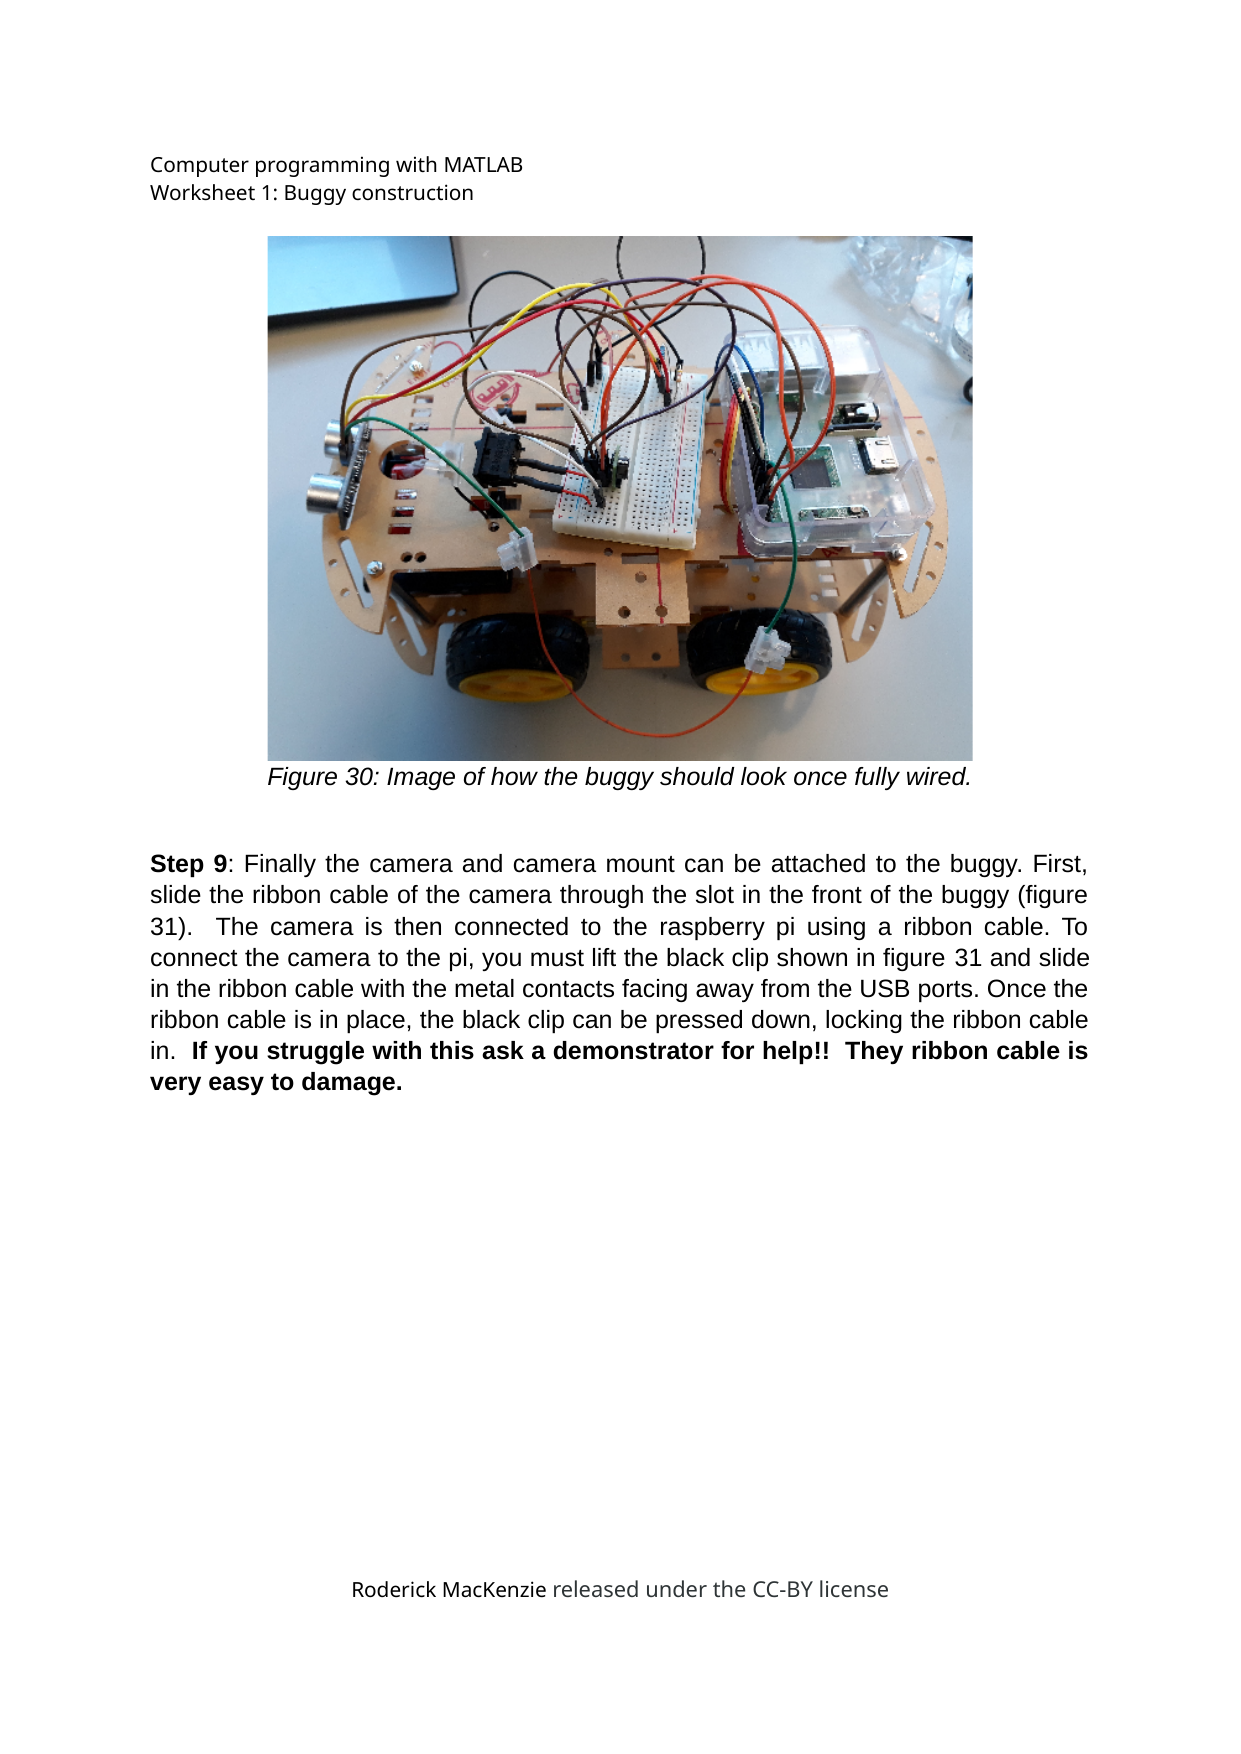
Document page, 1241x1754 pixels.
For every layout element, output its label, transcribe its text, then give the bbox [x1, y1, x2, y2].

text Step 9: Finally the camera and camera mount can be attached to the buggy. First, slide the ribbon cable of the camera through the slot in the front of the buggy (figure 31). The camera is then connected to the raspberry pi using a ribbon cable. To connect the camera to the pi, you must lift the black clip shown in figure 31 and slide in the ribbon cable with the metal contacts facing away from the USB ports. Once the ribbon cable is in place, the black clip can be pressed down, locking the ribbon cable in. If you struggle with this ask a demonstrator for help!! They ribbon cable is very easy to damage. [150, 849, 1090, 1096]
text Figure 30: Image of how the buggy should look once fully wired. [150, 236, 1090, 791]
picture [267, 236, 973, 761]
